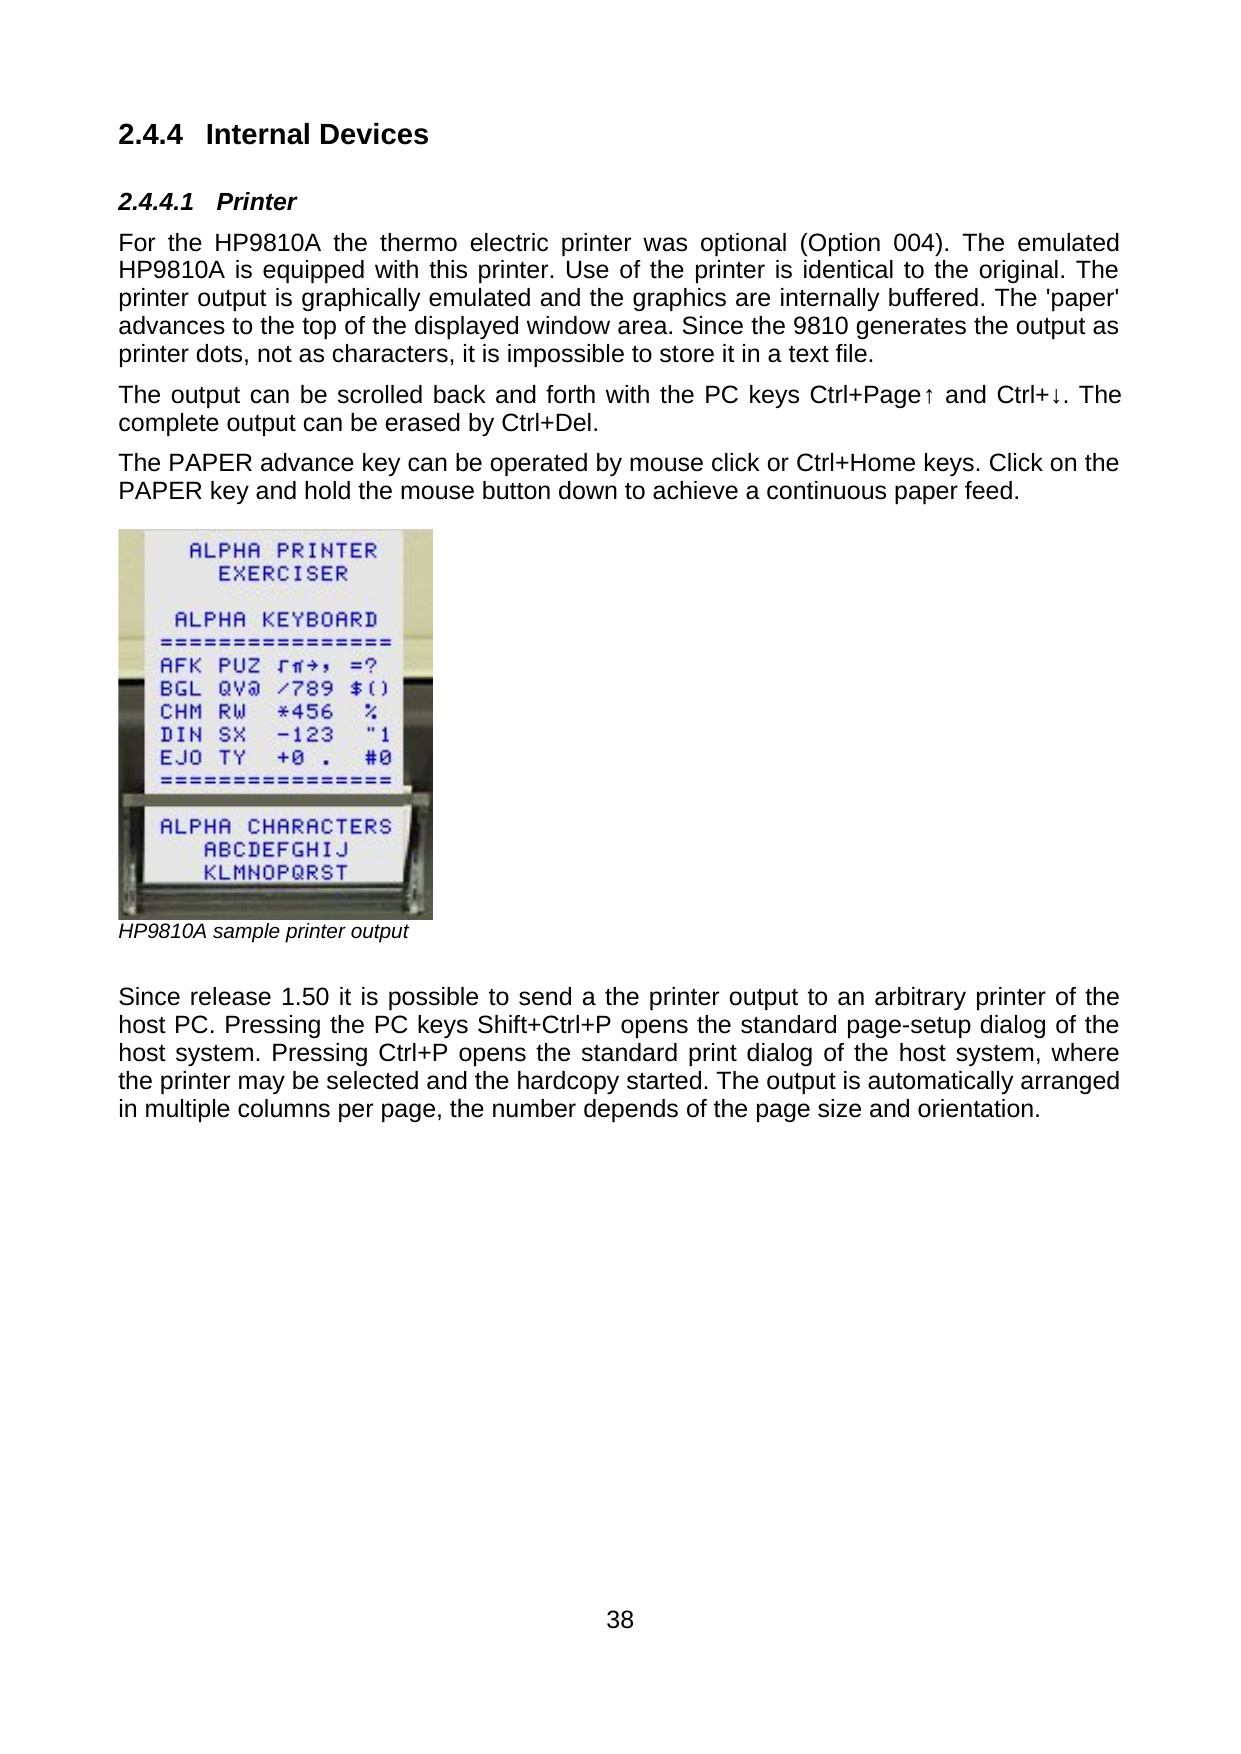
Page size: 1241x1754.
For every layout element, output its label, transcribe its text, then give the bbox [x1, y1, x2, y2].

subtitle Printer [118, 188, 1122, 216]
text The PAPER advance key can be operated by mouse click or Ctrl+Home keys. Click on the PAPER key and hold the mouse button down to achieve a continuous paper feed. [118, 449, 1122, 505]
text HP9810A sample printer output [118, 920, 433, 943]
text The output can be scrolled back and forth with the PC keys Ctrl+Page↑ and Ctrl+↓. The complete output can be erased by Ctrl+Del. [118, 381, 1122, 436]
picture [118, 529, 433, 920]
text Since release 1.50 it is possible to send a the printer output to an arbitrary printer of the host PC. Pressing the PC keys Shift+Ctrl+P opens the standard page-setup dialog of the host system. Pressing Ctrl+P opens the standard print dialog of the host system, where the printer may be selected and the hardcopy started. The output is automatically arranged in multiple columns per page, the number depends of the page size and orientation. [118, 983, 1122, 1123]
text For the HP9810A the thermo electric printer was optional (Option 004). The emulated HP9810A is equipped with this printer. Use of the printer is identical to the original. The printer output is graphically emulated and the graphics are internally buffered. The 'paper' advances to the top of the displayed window area. Since the 9810 generates the output as printer dots, not as characters, it is impossible to store it in a text file. [118, 228, 1122, 368]
subtitle Internal Devices [118, 118, 1122, 151]
